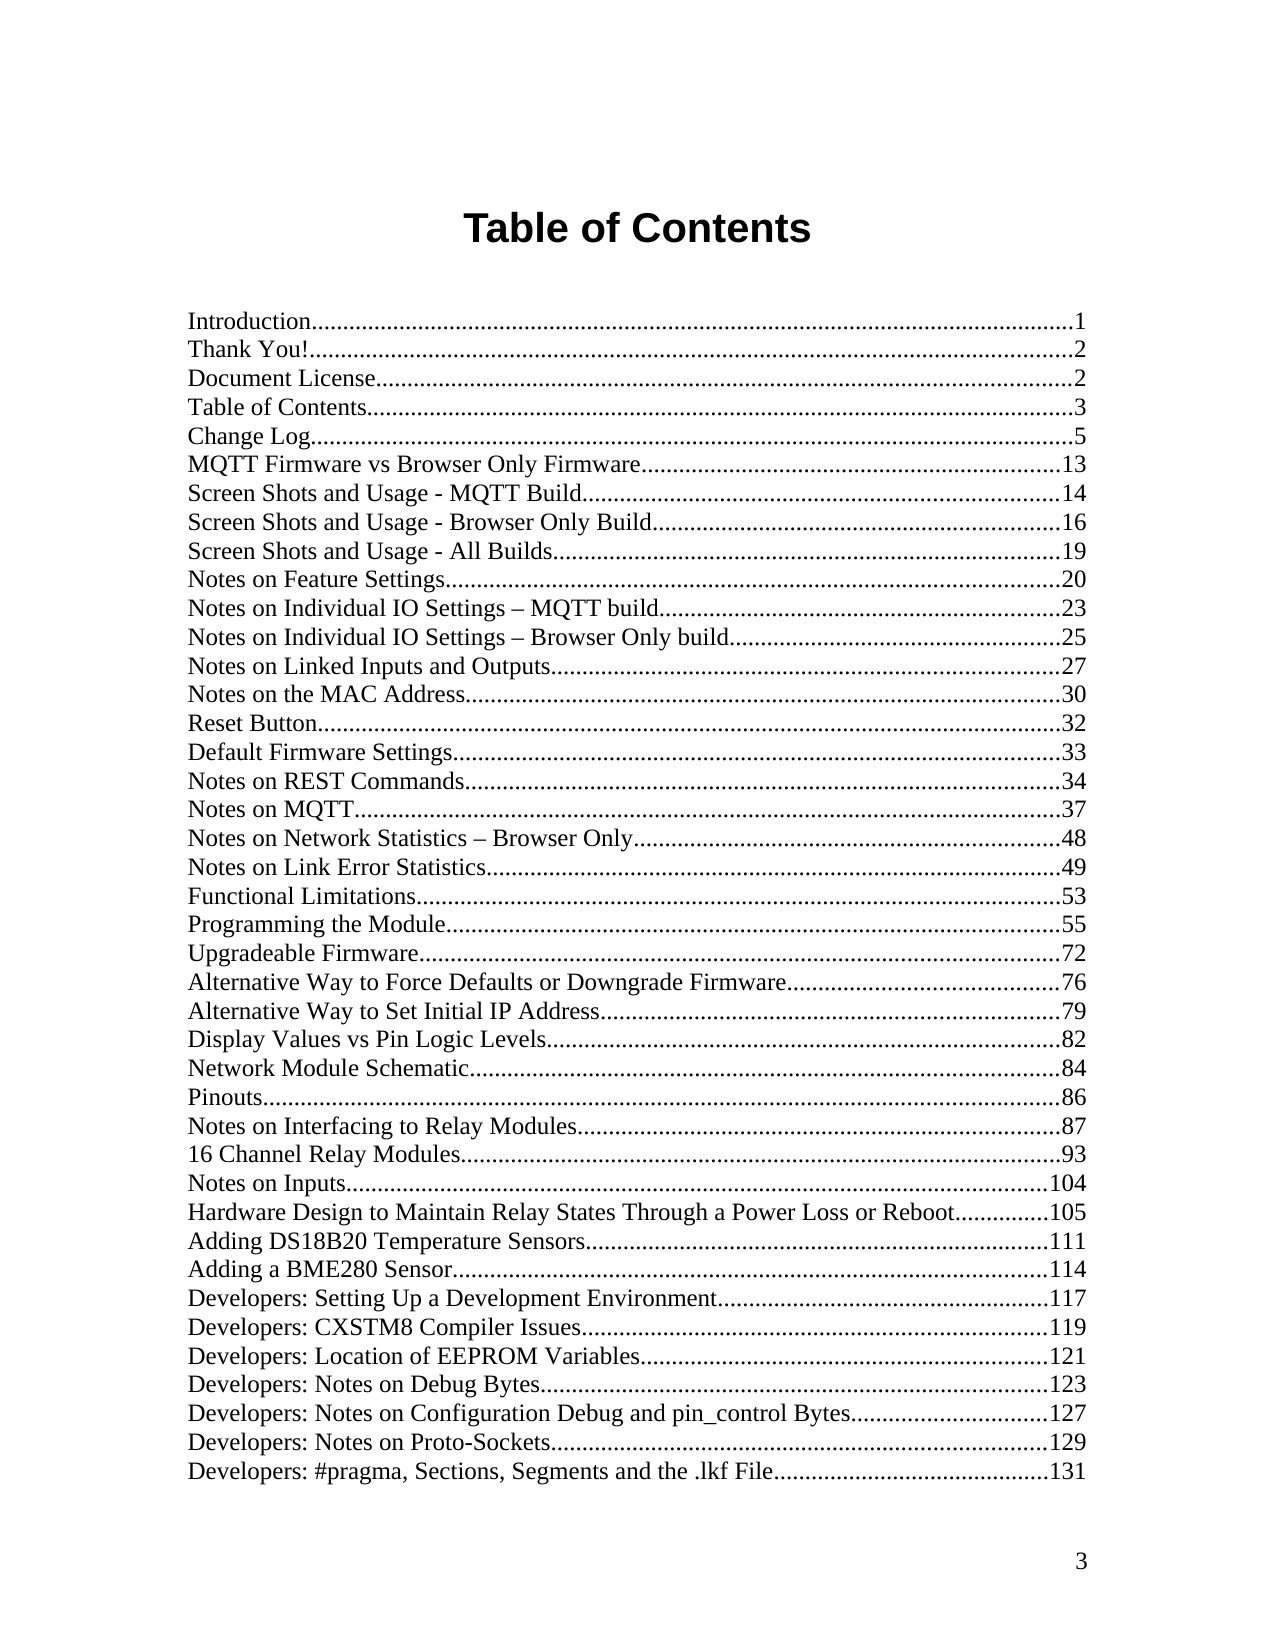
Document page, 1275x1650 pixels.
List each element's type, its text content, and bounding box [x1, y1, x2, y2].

text Hardware Design to Maintain Relay States Through a Power Loss or Reboot 105 [187, 1197, 1087, 1226]
text 16 Channel Relay Modules 93 [187, 1139, 1087, 1168]
text Screen Shots and Usage - Browser Only Build 16 [187, 507, 1087, 536]
text Thank You! 2 [187, 334, 1087, 363]
text Programming the Module 55 [187, 909, 1087, 938]
text Table of Contents 3 [187, 392, 1087, 421]
text Notes on Inputs 104 [187, 1168, 1087, 1197]
text Default Firmware Settings 33 [187, 737, 1087, 766]
text Screen Shots and Usage - MQTT Build 14 [187, 478, 1087, 507]
subtitle Table of Contents [187, 204, 1087, 252]
text Alternative Way to Force Defaults or Downgrade Firmware 76 [187, 967, 1087, 996]
text Developers: CXSTM8 Compiler Issues 119 [187, 1312, 1087, 1341]
text Notes on REST Commands 34 [187, 766, 1087, 794]
text Developers: Notes on Debug Bytes 123 [187, 1369, 1087, 1398]
text Screen Shots and Usage - All Builds 19 [187, 536, 1087, 564]
text Document License 2 [187, 363, 1087, 392]
text Introduction 1 [187, 306, 1087, 334]
text Network Module Schematic 84 [187, 1053, 1087, 1082]
text Developers: #pragma, Sections, Segments and the .lkf File 131 [187, 1456, 1087, 1484]
text Alternative Way to Set Initial IP Address 79 [187, 996, 1087, 1024]
text Notes on Individual IO Settings – Browser Only build 25 [187, 622, 1087, 651]
text Adding a BME280 Sensor 114 [187, 1254, 1087, 1283]
text Notes on Network Statistics – Browser Only 48 [187, 823, 1087, 852]
text Change Log 5 [187, 421, 1087, 449]
text Developers: Setting Up a Development Environment 117 [187, 1283, 1087, 1312]
text Functional Limitations 53 [187, 881, 1087, 909]
text Reset Button 32 [187, 708, 1087, 737]
text Notes on Feature Settings 20 [187, 564, 1087, 593]
text MQTT Firmware vs Browser Only Firmware 13 [187, 449, 1087, 478]
text Display Values vs Pin Logic Levels 82 [187, 1024, 1087, 1053]
text Notes on Interfacing to Relay Modules 87 [187, 1111, 1087, 1139]
text Developers: Notes on Proto-Sockets 129 [187, 1427, 1087, 1456]
text Developers: Notes on Configuration Debug and pin_control Bytes 127 [187, 1398, 1087, 1427]
text Notes on the MAC Address 30 [187, 679, 1087, 708]
text Adding DS18B20 Temperature Sensors 111 [187, 1226, 1087, 1254]
text Developers: Location of EEPROM Variables 121 [187, 1341, 1087, 1369]
text Notes on Individual IO Settings – MQTT build 23 [187, 593, 1087, 622]
text Notes on Link Error Statistics 49 [187, 852, 1087, 881]
text Pinouts 86 [187, 1082, 1087, 1111]
text Notes on MQTT 37 [187, 794, 1087, 823]
text Notes on Linked Inputs and Outputs 27 [187, 651, 1087, 679]
text Upgradeable Firmware 72 [187, 938, 1087, 967]
